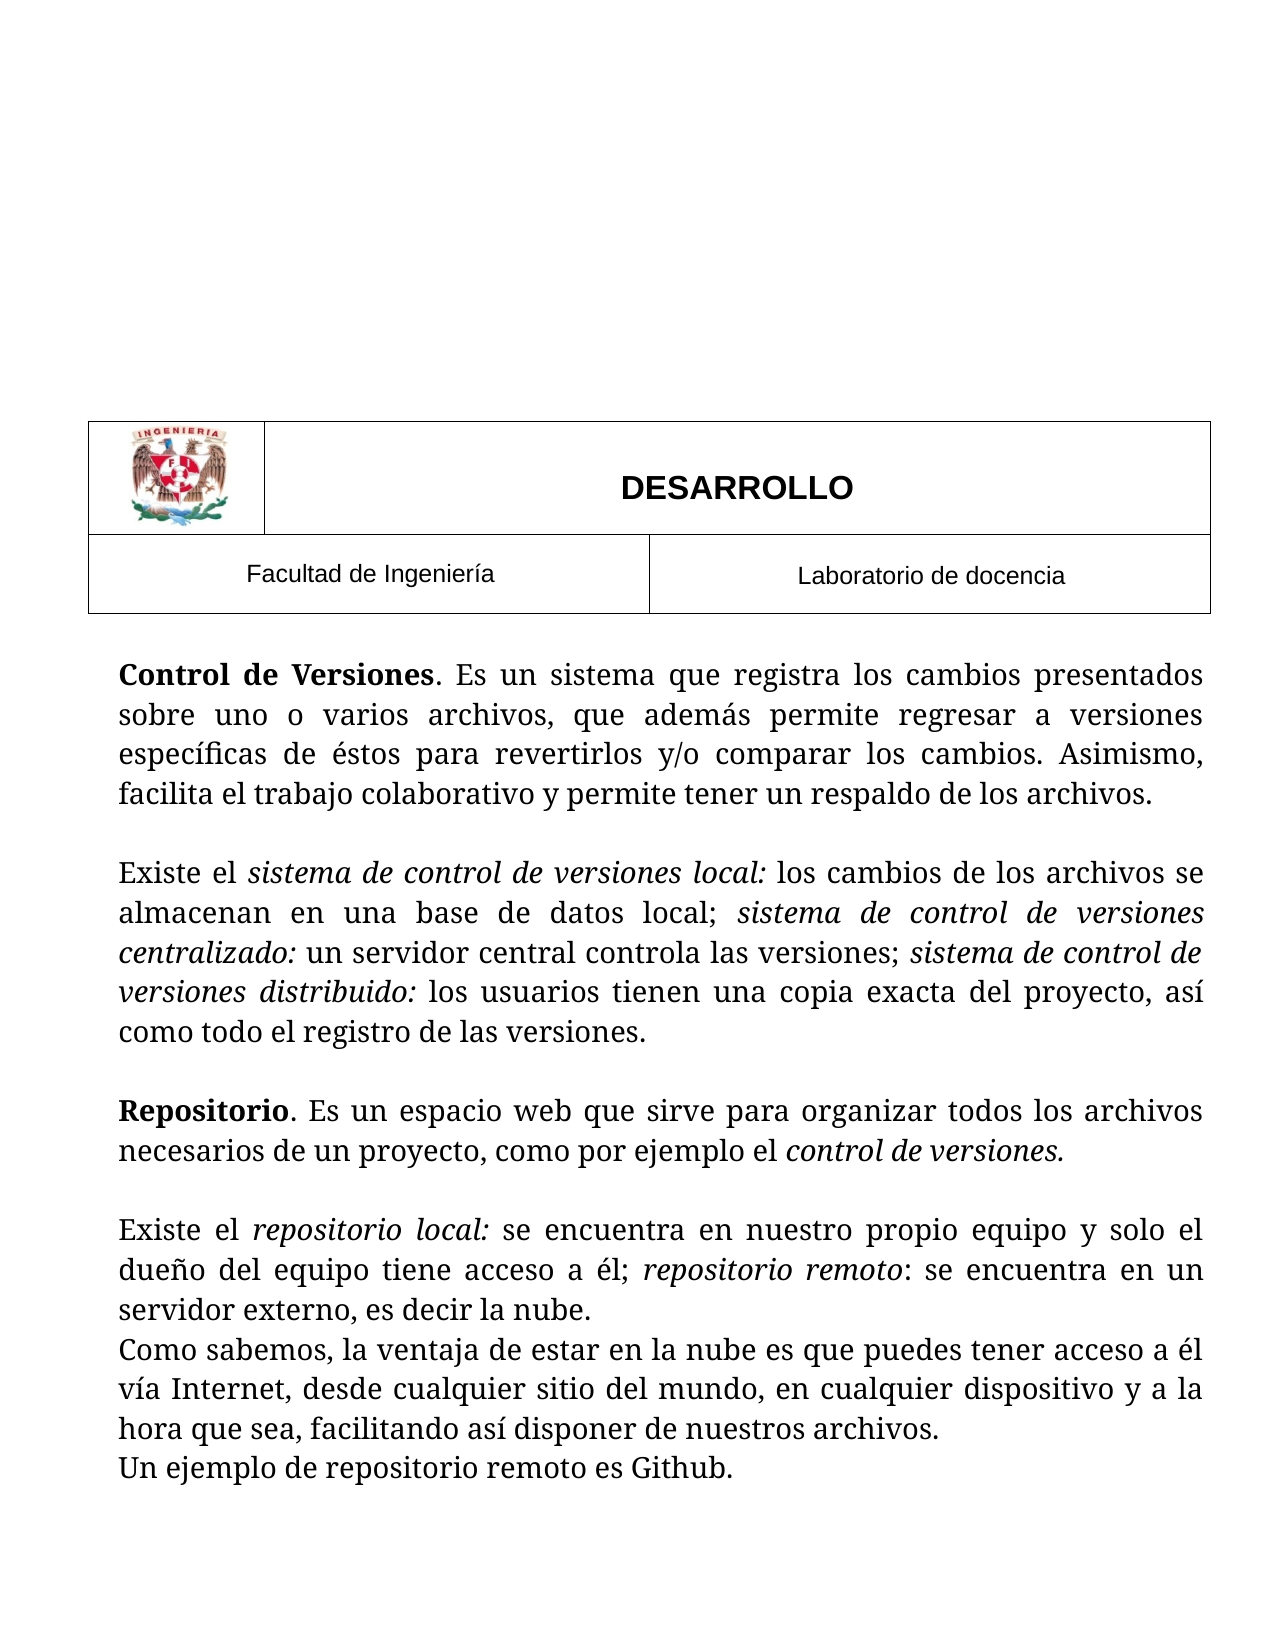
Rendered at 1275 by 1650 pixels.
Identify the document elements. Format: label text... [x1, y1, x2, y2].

text Control de Versiones. Es un sistema que registra los cambios presentados sobre uno o varios archivos, que además permite regresar a versiones específicas de éstos para revertirlos y/o comparar los cambios. Asimismo, facilita el trabajo colaborativo y permite tener un respaldo de los archivos. [956, 654, 1205, 813]
table_header [687, 1368, 695, 1377]
table_header [674, 765, 682, 773]
text Como sabemos, la ventaja de estar en la nube es que puedes tener acceso a él vía Internet, desde cualquier sitio del mundo, en cualquier dispositivo y a la hora que sea, facilitando así disponer de nuestros archivos. [948, 1329, 1098, 1385]
table_header DESARROLLO [768, 498, 794, 529]
table_cell [361, 535, 481, 546]
text Existe el repositorio local: se encuentra en nuestro propio equipo y solo el dueño del equipo tiene acceso a él; repositorio remoto: se encuentra en un servidor externo, es decir la nube. [922, 1210, 1003, 1295]
text Existe el repositorio local: se encuentra en nuestro propio equipo y solo el dueño del equipo tiene acceso a él; repositorio remoto: se encuentra en un servidor externo, es decir la nube. [819, 1210, 926, 1329]
table_header [571, 1334, 580, 1342]
table_header [89, 422, 195, 534]
table_header [254, 1398, 263, 1411]
table_header [764, 777, 785, 782]
text Como sabemos, la ventaja de estar en la nube es que puedes tener acceso a él vía Internet, desde cualquier sitio del mundo, en cualquier dispositivo y a la hora que sea, facilitando así disponer de nuestros archivos. [118, 1329, 575, 1448]
text Como sabemos, la ventaja de estar en la nube es que puedes tener acceso a él vía Internet, desde cualquier sitio del mundo, en cualquier dispositivo y a la hora que sea, facilitando así disponer de nuestros archivos. [781, 1329, 952, 1411]
table_cell Laboratorio de docencia [1106, 589, 1132, 613]
table_cell Ingeniería [374, 559, 649, 613]
text Repositorio. Es un espacio web que sirve para organizar todos los archivos necesarios de un proyecto, como por ejemplo el control de versiones. [1072, 1120, 1145, 1170]
text Existe el sistema de control de versiones local: los cambios de los archivos se almacenan en una base de datos local; sistema de control de versiones centralizado: un servidor central controla las versiones; sistema de control de versiones distribuido: los usuarios tienen una copia exacta del proyecto, así como todo el registro de las versiones. [533, 910, 648, 987]
text Existe el repositorio local: se encuentra en nuestro propio equipo y solo el dueño del equipo tiene acceso a él; repositorio remoto: se encuentra en un servidor externo, es decir la nube. [618, 1210, 811, 1261]
table_header [353, 1389, 361, 1394]
table_header [259, 735, 267, 743]
table_header [622, 1342, 640, 1351]
table_header [451, 769, 490, 782]
table_header [755, 654, 759, 670]
text Control de Versiones. Es un sistema que registra los cambios presentados sobre uno o varios archivos, que además permite regresar a versiones específicas de éstos para revertirlos y/o comparar los cambios. Asimismo, facilita el trabajo colaborativo y permite tener un respaldo de los archivos. [323, 658, 430, 813]
table_header [541, 654, 545, 713]
text Como sabemos, la ventaja de estar en la nube es que puedes tener acceso a él vía Internet, desde cualquier sitio del mundo, en cualquier dispositivo y a la hora que sea, facilitando así disponer de nuestros archivos. [691, 1338, 772, 1419]
text Como sabemos, la ventaja de estar en la nube es que puedes tener acceso a él vía Internet, desde cualquier sitio del mundo, en cualquier dispositivo y a la hora que sea, facilitando así disponer de nuestros archivos. [759, 1329, 1205, 1448]
text Existe el repositorio local: se encuentra en nuestro propio equipo y solo el dueño del equipo tiene acceso a él; repositorio remoto: se encuentra en un servidor externo, es decir la nube. [280, 1227, 409, 1329]
table_cell Facultad de [89, 535, 374, 613]
text Existe el sistema de control de versiones local: los cambios de los archivos se almacenan en una base de datos local; sistema de control de versiones centralizado: un servidor central controla las versiones; sistema de control de versiones distribuido: los usuarios tienen una copia exacta del proyecto, así como todo el registro de las versiones. [118, 852, 173, 1051]
text Como sabemos, la ventaja de estar en la nube es que puedes tener acceso a él vía Internet, desde cualquier sitio del mundo, en cualquier dispositivo y a la hora que sea, facilitando así disponer de nuestros archivos. [302, 1329, 426, 1377]
text Como sabemos, la ventaja de estar en la nube es que puedes tener acceso a él vía Internet, desde cualquier sitio del mundo, en cualquier dispositivo y a la hora que sea, facilitando así disponer de nuestros archivos. [443, 1329, 563, 1411]
table_header DESARROLLO [276, 478, 293, 508]
text Control de Versiones. Es un sistema que registra los cambios presentados sobre uno o varios archivos, que además permite regresar a versiones específicas de éstos para revertirlos y/o comparar los cambios. Asimismo, facilita el trabajo colaborativo y permite tener un respaldo de los archivos. [464, 654, 644, 769]
table_header [759, 709, 772, 713]
table_header [231, 422, 264, 448]
table_cell Laboratorio de docencia [1029, 535, 1210, 613]
table_header [610, 1415, 618, 1424]
table_header [682, 782, 687, 790]
table_header DESARROLLO [834, 480, 848, 496]
table_header DESARROLLO [265, 422, 511, 534]
table_header DESARROLLO [811, 422, 1046, 534]
table_header [862, 769, 871, 782]
text Existe el repositorio local: se encuentra en nuestro propio equipo y solo el dueño del equipo tiene acceso a él; repositorio remoto: se encuentra en un servidor externo, es decir la nube. [420, 1210, 580, 1321]
table_header [216, 525, 264, 534]
table_cell Laboratorio de docencia [939, 576, 1012, 613]
table_header [1050, 1398, 1068, 1402]
text Existe el repositorio local: se encuentra en nuestro propio equipo y solo el dueño del equipo tiene acceso a él; repositorio remoto: se encuentra en un servidor externo, es decir la nube. [574, 1210, 781, 1329]
text Existe el repositorio local: se encuentra en nuestro propio equipo y solo el dueño del equipo tiene acceso a él; repositorio remoto: se encuentra en un servidor externo, es decir la nube. [118, 1210, 280, 1329]
text Existe el sistema de control de versiones local: los cambios de los archivos se almacenan en una base de datos local; sistema de control de versiones centralizado: un servidor central controla las versiones; sistema de control de versiones distribuido: los usuarios tienen una copia exacta del proyecto, así como todo el registro de las versiones. [182, 852, 473, 1051]
table_header [755, 685, 759, 705]
text Existe el sistema de control de versiones local: los cambios de los archivos se almacenan en una base de datos local; sistema de control de versiones centralizado: un servidor central controla las versiones; sistema de control de versiones distribuido: los usuarios tienen una copia exacta del proyecto, así como todo el registro de las versiones. [468, 872, 580, 957]
table_cell Laboratorio de docencia [650, 535, 747, 546]
table_header DESARROLLO [498, 927, 520, 948]
table_header [734, 1432, 742, 1441]
text Un ejemplo de repositorio remoto es Github. [118, 1448, 1205, 1487]
text Existe el repositorio local: se encuentra en nuestro propio equipo y solo el dueño del equipo tiene acceso a él; repositorio remoto: se encuentra en un servidor externo, es decir la nube. [948, 1210, 1205, 1329]
text Existe el sistema de control de versiones local: los cambios de los archivos se almacenan en una base de datos local; sistema de control de versiones centralizado: un servidor central controla las versiones; sistema de control de versiones distribuido: los usuarios tienen una copia exacta del proyecto, así como todo el registro de las versiones. [725, 852, 1123, 1051]
text Existe el repositorio local: se encuentra en nuestro propio equipo y solo el dueño del equipo tiene acceso a él; repositorio remoto: se encuentra en un servidor externo, es decir la nube. [336, 1210, 426, 1312]
table_header [231, 444, 264, 465]
text Repositorio. Es un espacio web que sirve para organizar todos los archivos necesarios de un proyecto, como por ejemplo el control de versiones. [361, 1091, 1072, 1170]
table_header DESARROLLO [571, 422, 764, 534]
table_header DESARROLLO [768, 422, 807, 486]
text Repositorio. Es un espacio web que sirve para organizar todos los archivos necesarios de un proyecto, como por ejemplo el control de versiones. [1153, 1091, 1205, 1170]
text Existe el sistema de control de versiones local: los cambios de los archivos se almacenan en una base de datos local; sistema de control de versiones centralizado: un servidor central controla las versiones; sistema de control de versiones distribuido: los usuarios tienen una copia exacta del proyecto, así como todo el registro de las versiones. [635, 872, 742, 949]
text Control de Versiones. Es un sistema que registra los cambios presentados sobre uno o varios archivos, que además permite regresar a versiones específicas de éstos para revertirlos y/o comparar los cambios. Asimismo, facilita el trabajo colaborativo y permite tener un respaldo de los archivos. [118, 654, 276, 813]
table_header DESARROLLO [1046, 422, 1136, 465]
table_header DESARROLLO [515, 448, 584, 534]
table_header [353, 1342, 361, 1347]
table_header [640, 1355, 648, 1364]
text Repositorio. Es un espacio web que sirve para organizar todos los archivos necesarios de un proyecto, como por ejemplo el control de versiones. [118, 1091, 224, 1170]
table_cell Laboratorio de docencia [650, 559, 948, 613]
table_header DESARROLLO [768, 480, 781, 496]
table_cell Laboratorio de docencia [884, 535, 952, 546]
table_header [640, 765, 648, 773]
table_header [451, 803, 456, 812]
text Control de Versiones. Es un sistema que registra los cambios presentados sobre uno o varios archivos, que además permite regresar a versiones específicas de éstos para revertirlos y/o comparar los cambios. Asimismo, facilita el trabajo colaborativo y permite tener un respaldo de los archivos. [896, 654, 943, 790]
table_header [152, 662, 156, 683]
text Existe el sistema de control de versiones local: los cambios de los archivos se almacenan en una base de datos local; sistema de control de versiones centralizado: un servidor central controla las versiones; sistema de control de versiones distribuido: los usuarios tienen una copia exacta del proyecto, así como todo el registro de las versiones. [717, 852, 849, 919]
text Existe el repositorio local: se encuentra en nuestro propio equipo y solo el dueño del equipo tiene acceso a él; repositorio remoto: se encuentra en un servidor externo, es decir la nube. [781, 1210, 884, 1329]
table_header DESARROLLO [1106, 422, 1210, 534]
text Existe el sistema de control de versiones local: los cambios de los archivos se almacenan en una base de datos local; sistema de control de versiones centralizado: un servidor central controla las versiones; sistema de control de versiones distribuido: los usuarios tienen una copia exacta del proyecto, así como todo el registro de las versiones. [1136, 852, 1205, 1051]
table_cell Laboratorio de docencia [1038, 581, 1089, 613]
